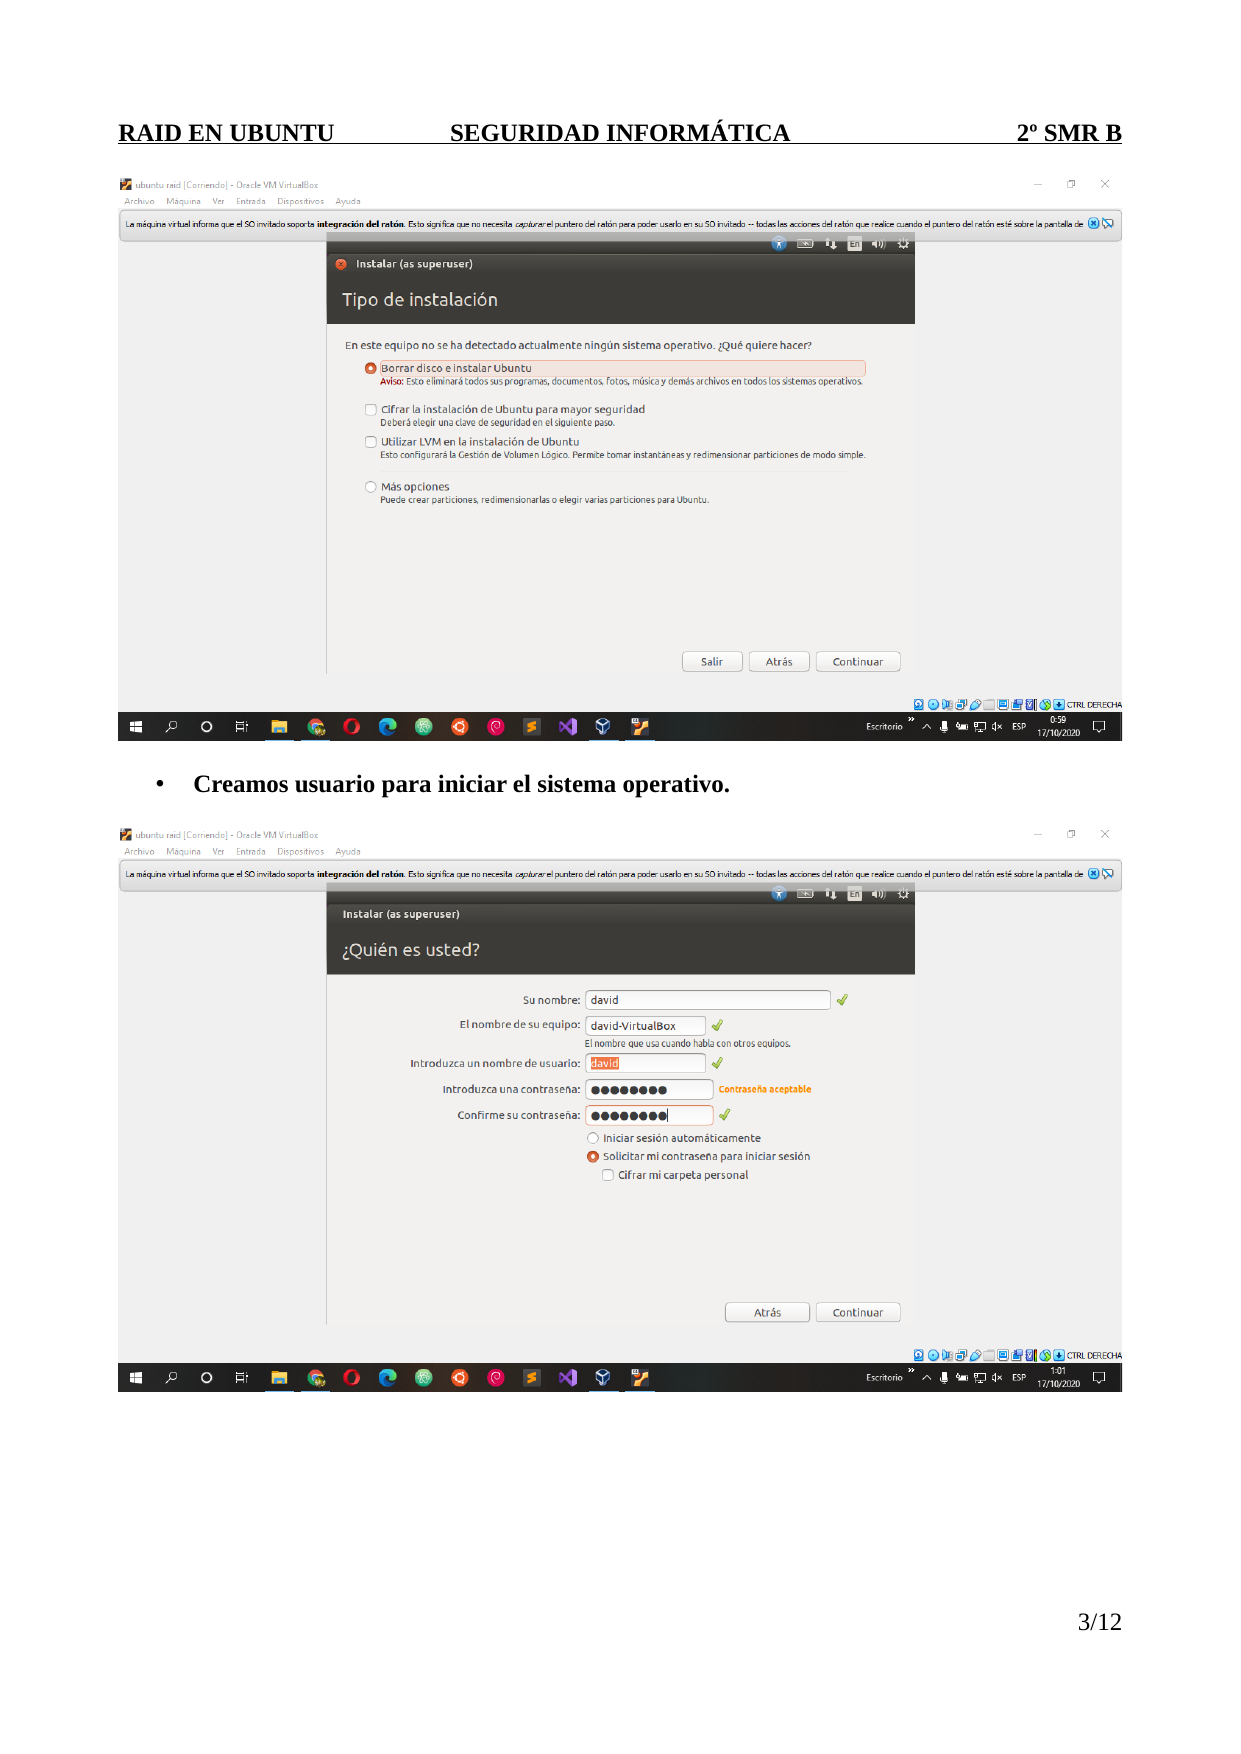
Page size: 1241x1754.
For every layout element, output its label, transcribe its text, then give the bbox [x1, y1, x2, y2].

picture [118, 176, 1123, 741]
picture [118, 827, 1123, 1392]
list Creamos usuario para iniciar el sistema operativo. [156, 769, 1122, 798]
